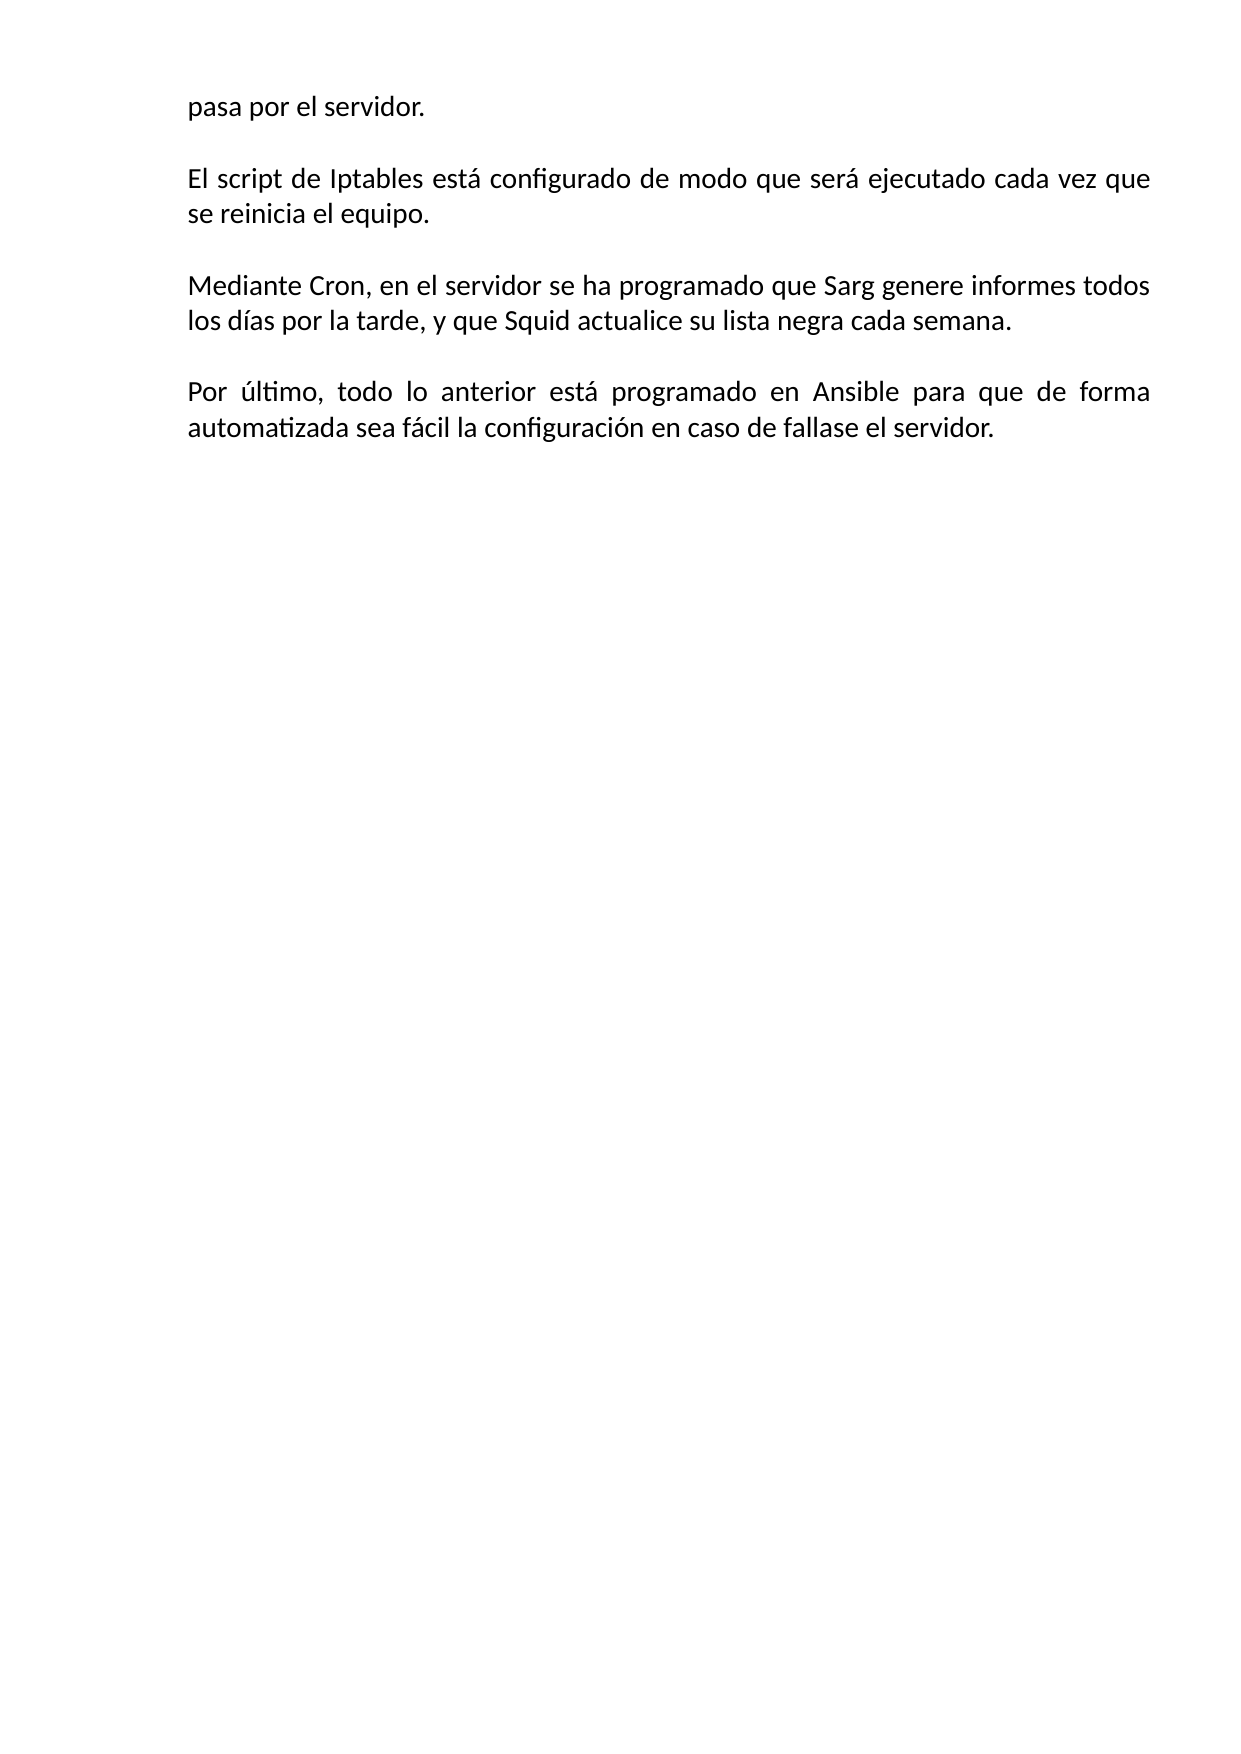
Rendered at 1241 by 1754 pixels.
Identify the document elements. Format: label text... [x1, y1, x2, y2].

text pasa por el servidor. [187, 88, 1152, 124]
text Por último, todo lo anterior está programado en Ansible para que de forma automatizada sea fácil la configuración en caso de fallase el servidor. [187, 373, 1152, 445]
text Mediante Cron, en el servidor se ha programado que Sarg genere informes todos los días por la tarde, y que Squid actualice su lista negra cada semana. [187, 267, 1152, 338]
text El script de Iptables está configurado de modo que será ejecutado cada vez que se reinicia el equipo. [187, 160, 1152, 231]
